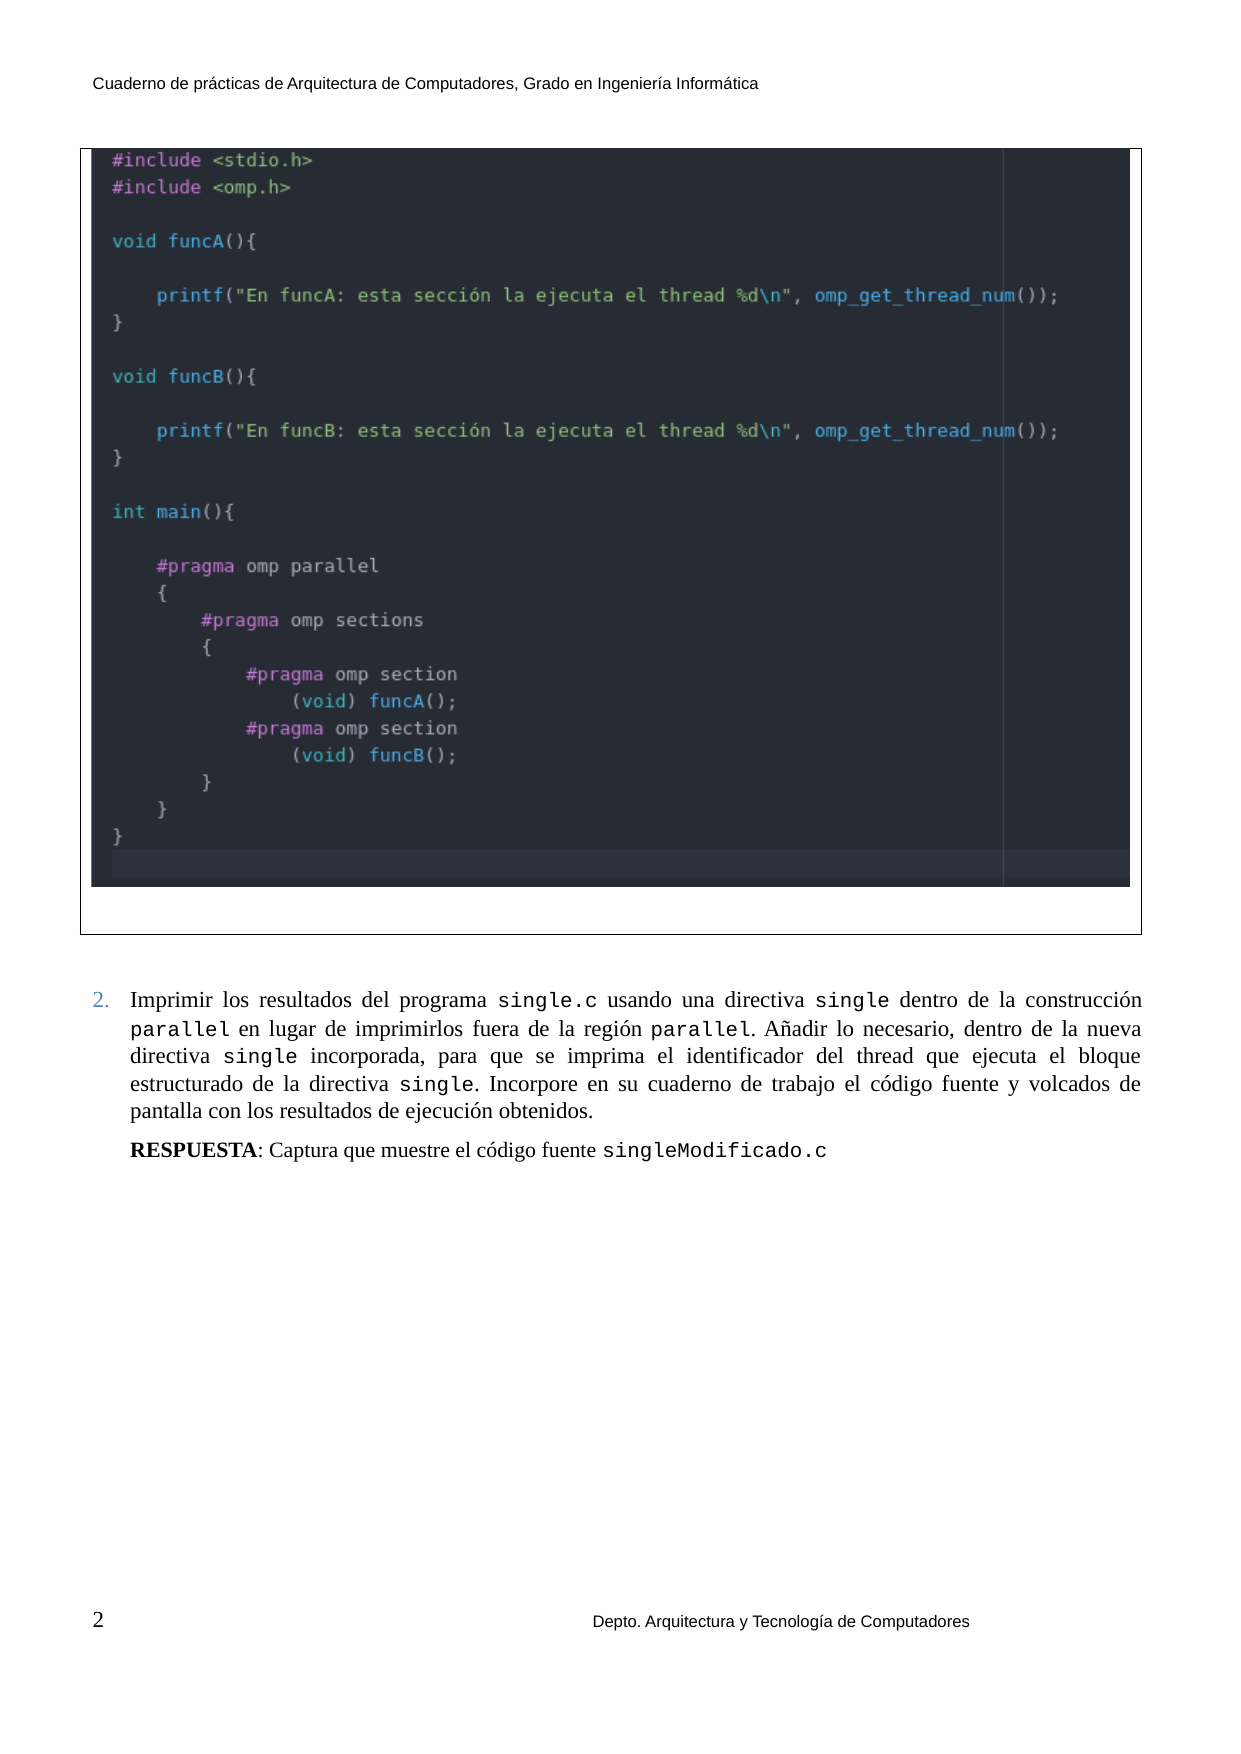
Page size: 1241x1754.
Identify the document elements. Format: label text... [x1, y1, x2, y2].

list Imprimir los resultados del programa single.c usando una directiva single dentro de la construcción parallel en lugar de imprimirlos fuera de la región parallel. Añadir lo necesario, dentro de la nueva directiva single incorporada, para que se imprima el identificador del thread que ejecuta el bloque estructurado de la directiva single. Incorpore en su cuaderno de trabajo el código fuente y volcados de pantalla con los resultados de ejecución obtenidos. [92, 986, 1143, 1124]
picture [91, 148, 1130, 887]
text RESPUESTA: Captura que muestre el código fuente singleModificado.c [130, 1136, 1143, 1164]
table_header [81, 149, 1141, 934]
